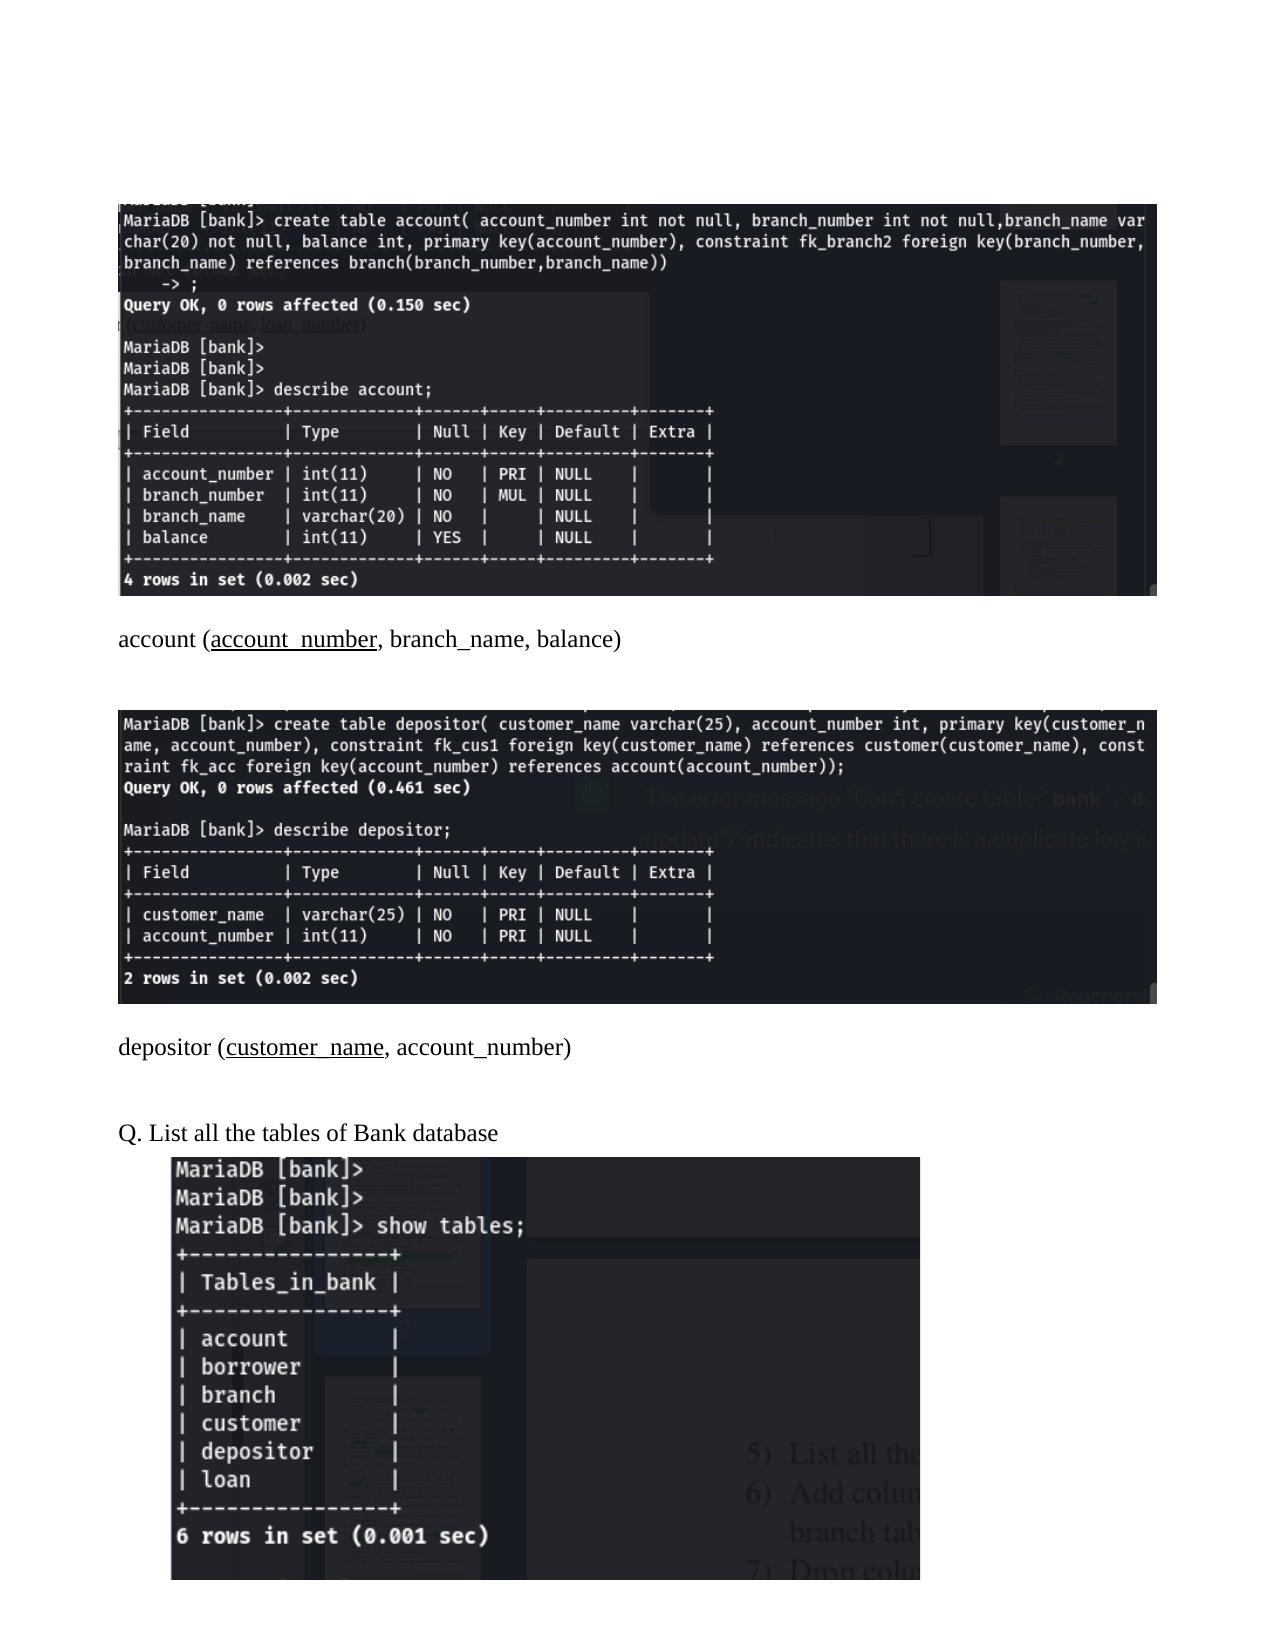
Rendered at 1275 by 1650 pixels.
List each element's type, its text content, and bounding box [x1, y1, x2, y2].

text depositor (customer_name, account_number) [118, 1032, 1157, 1061]
text Q. List all the tables of Bank database [118, 1118, 1157, 1147]
text account (account_number, branch_name, balance) [118, 624, 1157, 653]
picture [118, 204, 1157, 596]
picture [170, 1157, 921, 1580]
picture [118, 710, 1157, 1004]
